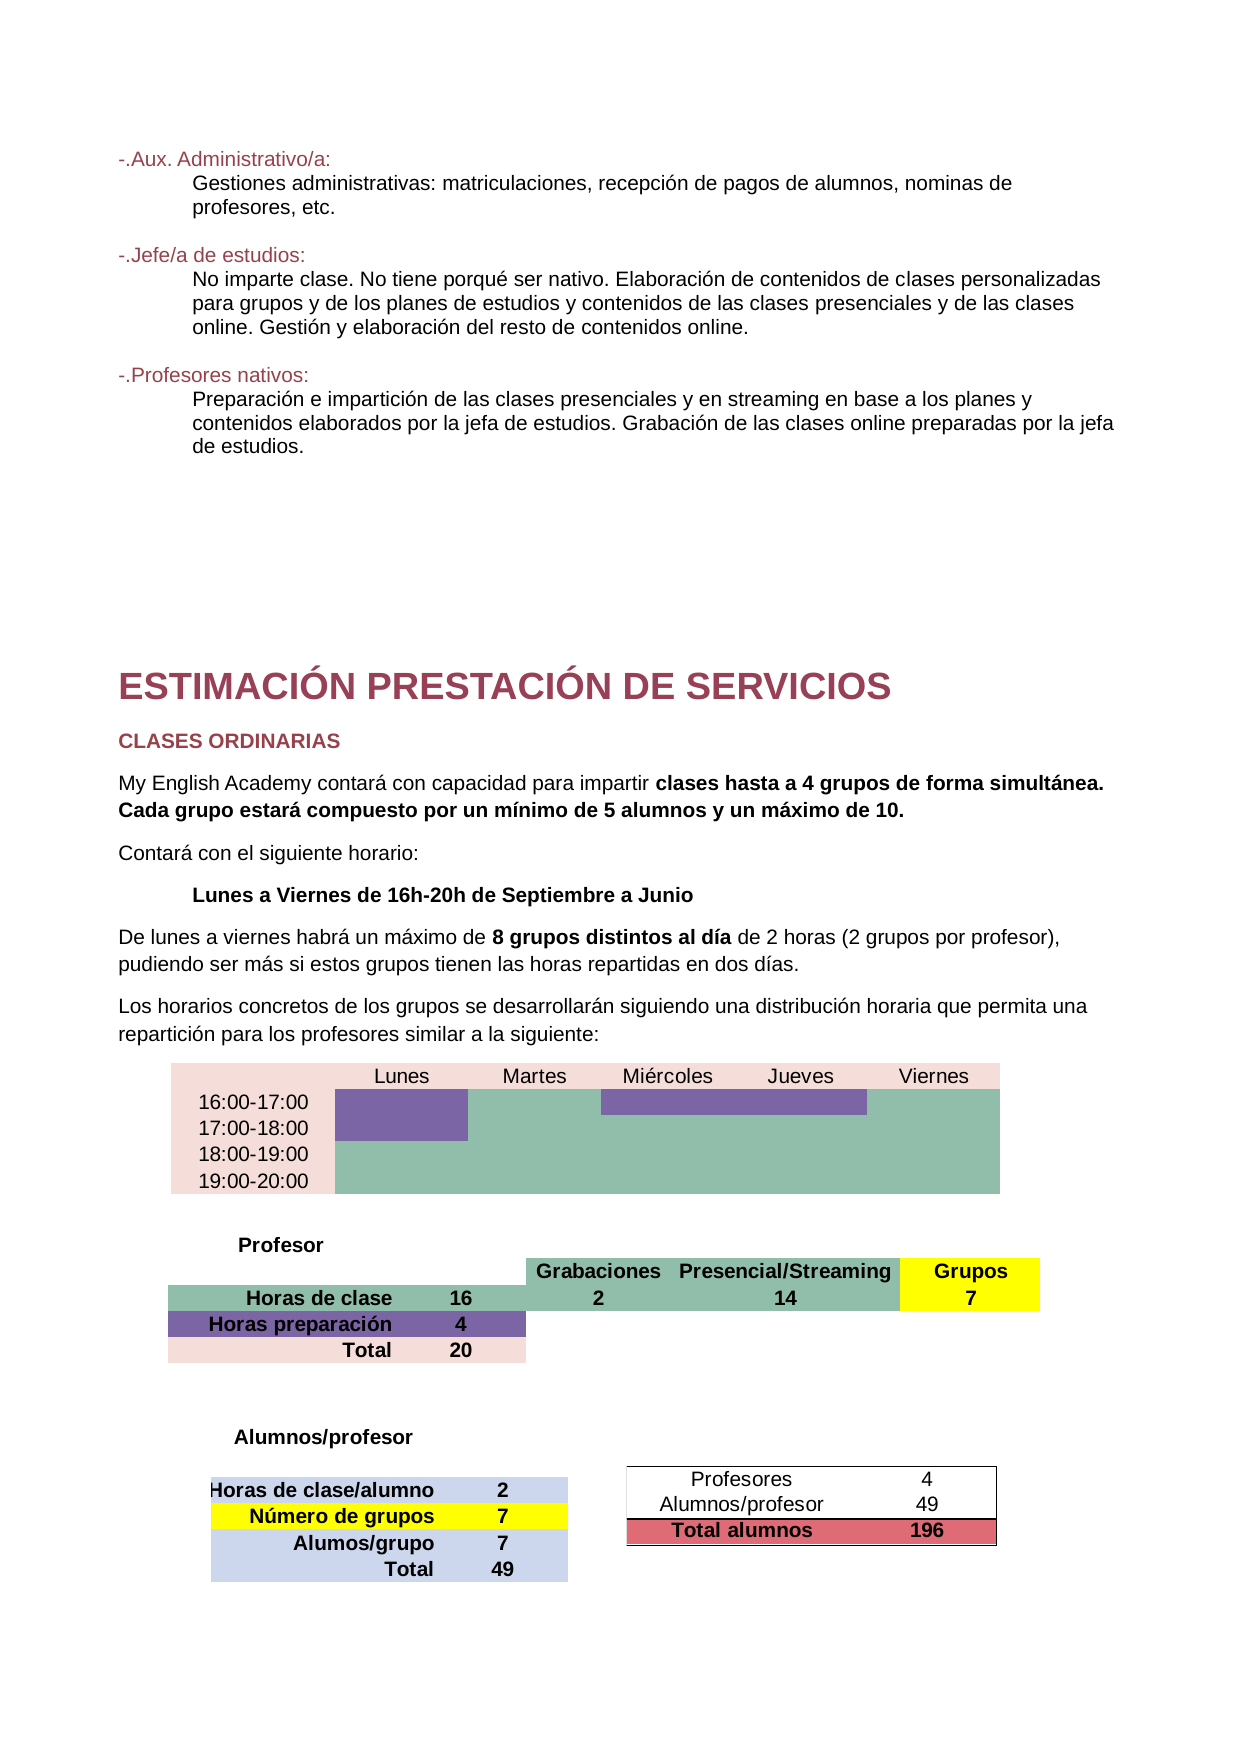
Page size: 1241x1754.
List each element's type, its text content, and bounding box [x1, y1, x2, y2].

text My English Academy contará con capacidad para impartir clases hasta a 4 grupos de forma simultánea. Cada grupo estará compuesto por un mínimo de 5 alumnos y un máximo de 10. [118, 771, 1122, 822]
text -.Jefe/a de estudios: [118, 243, 1122, 267]
text -.Aux. Administrativo/a: [118, 147, 1122, 171]
text CLASES ORDINARIAS [118, 729, 1122, 753]
text Lunes a Viernes de 16h-20h de Septiembre a Junio [118, 882, 1122, 906]
text Los horarios concretos de los grupos se desarrollarán siguiendo una distribución horaria que permita una repartición para los profesores similar a la siguiente: [118, 994, 1122, 1046]
text -.Profesores nativos: [118, 362, 1122, 386]
text Contará con el siguiente horario: [118, 840, 1122, 864]
text De lunes a viernes habrá un máximo de 8 grupos distintos al día de 2 horas (2 grupos por profesor), pudiendo ser más si estos grupos tienen las horas repartidas en dos días. [118, 924, 1122, 976]
text ESTIMACIÓN PRESTACIÓN DE SERVICIOS [118, 664, 1122, 708]
text No imparte clase. No tiene porqué ser nativo. Elaboración de contenidos de clases personalizadas para grupos y de los planes de estudios y contenidos de las clases presenciales y de las clases online. Gestión y elaboración del resto de contenidos online. [118, 267, 1122, 338]
text Gestiones administrativas: matriculaciones, recepción de pagos de alumnos, nominas de profesores, etc. [118, 171, 1122, 219]
text Preparación e impartición de las clases presenciales y en streaming en base a los planes y contenidos elaborados por la jefa de estudios. Grabación de las clases online preparadas por la jefa de estudios. [118, 386, 1122, 458]
